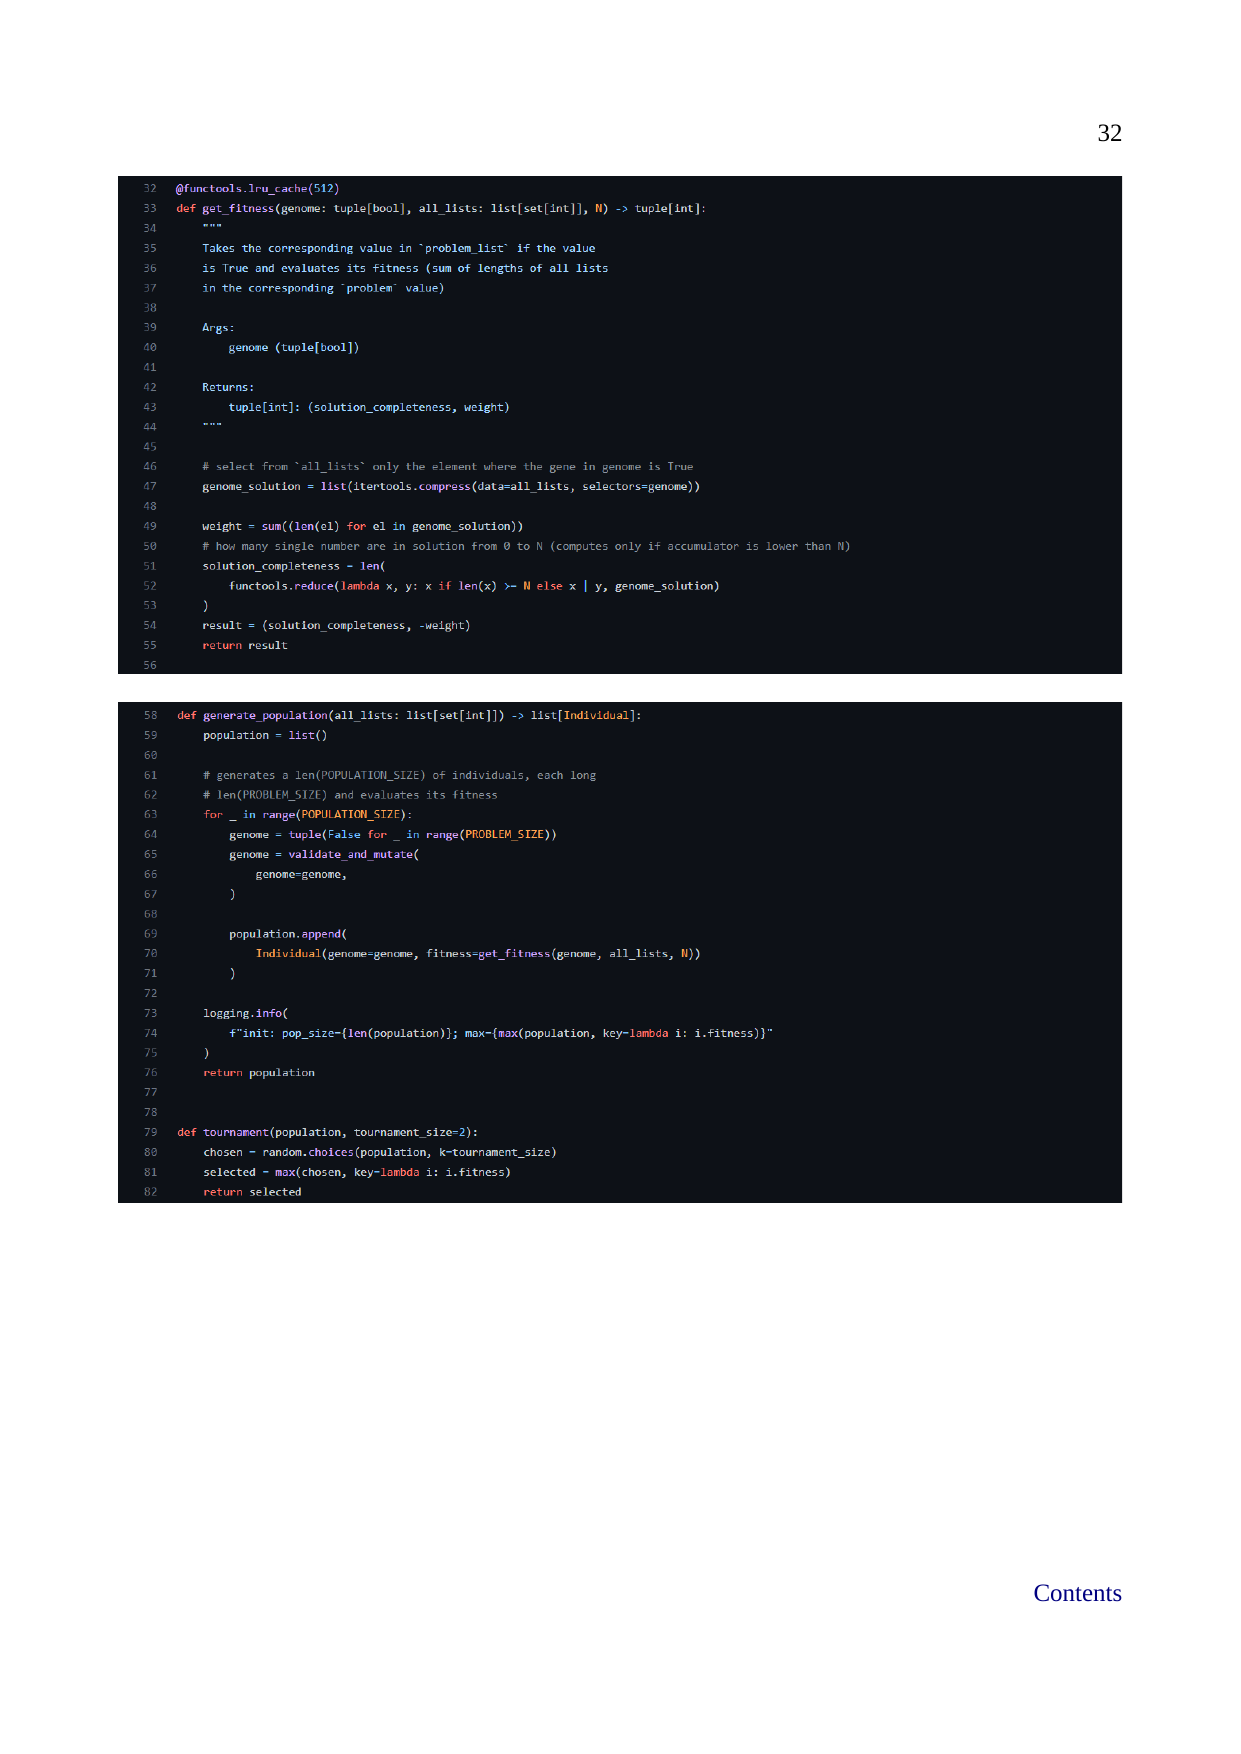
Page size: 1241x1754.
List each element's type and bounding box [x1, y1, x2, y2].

picture [118, 176, 1123, 674]
picture [118, 702, 1123, 1203]
